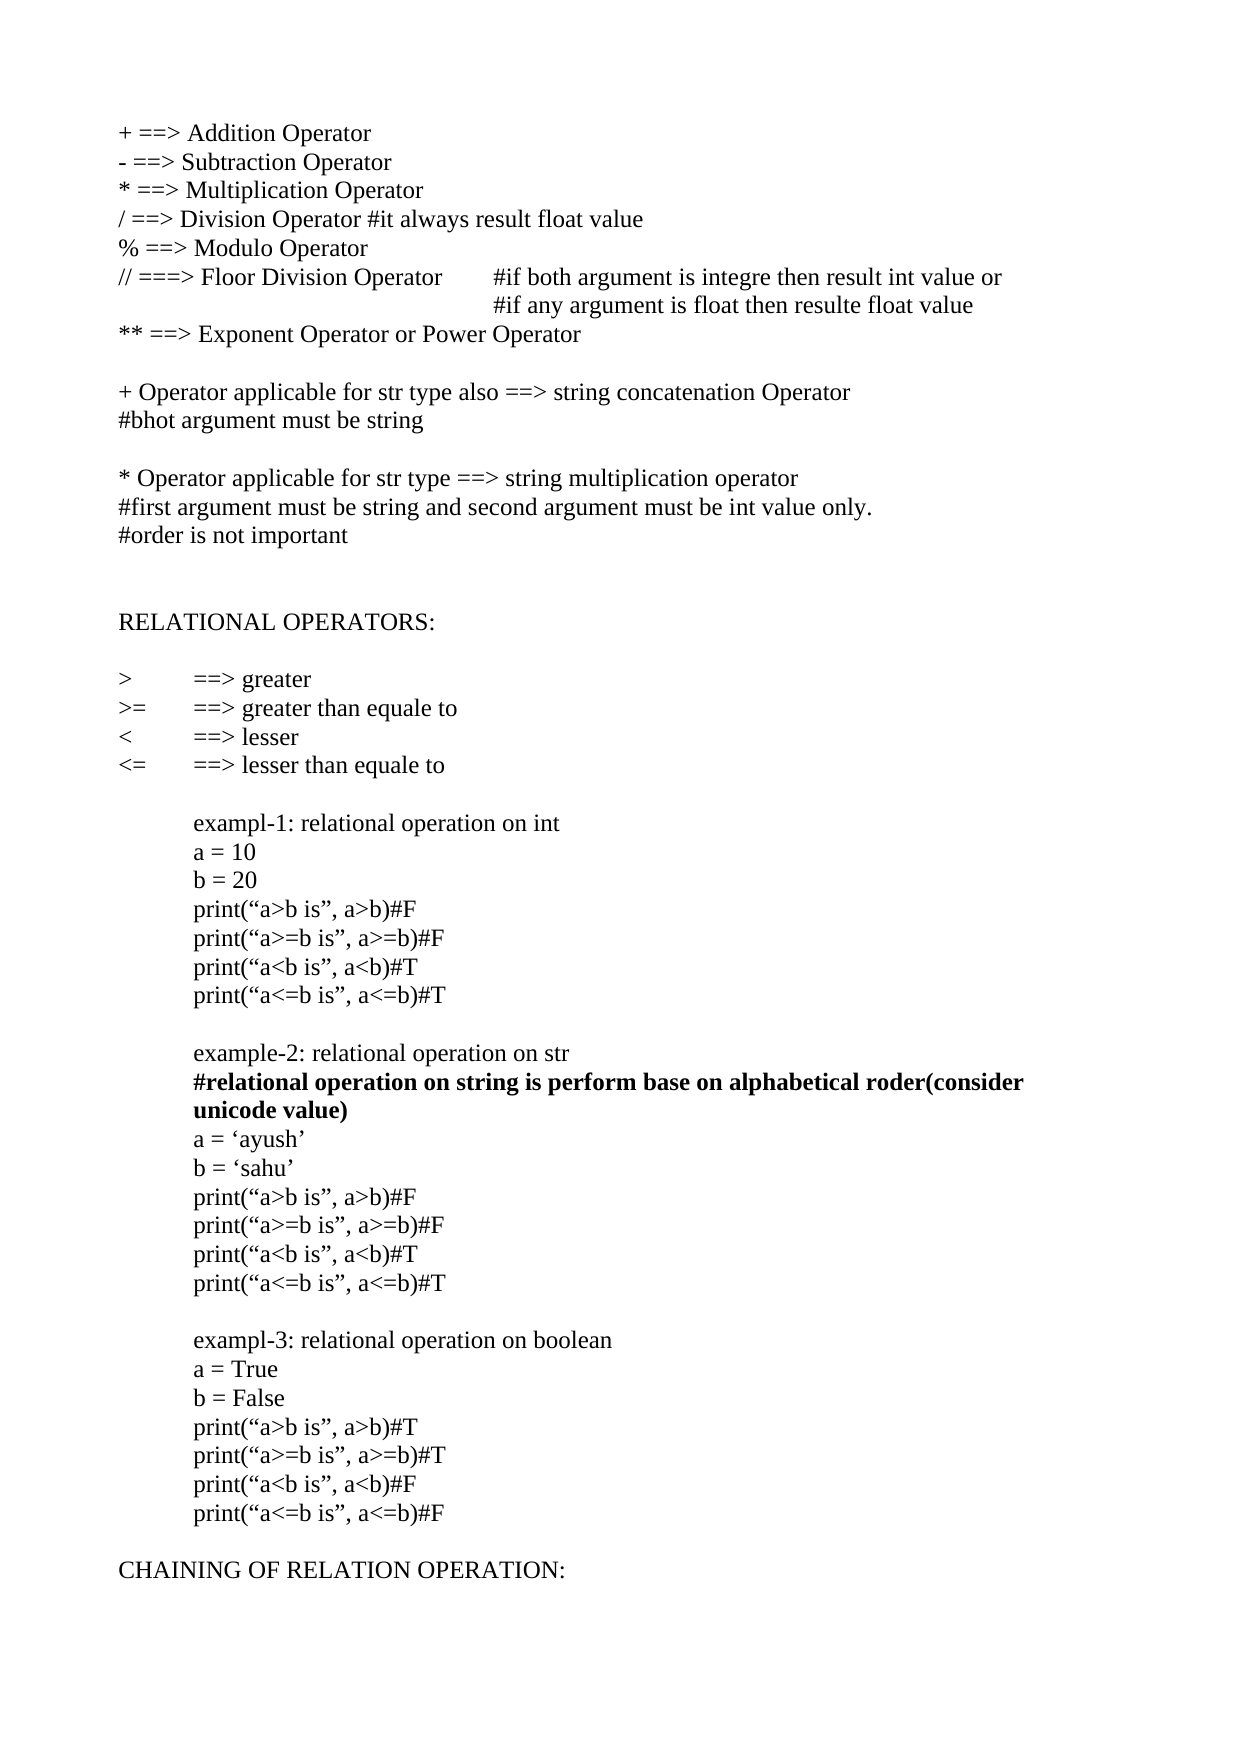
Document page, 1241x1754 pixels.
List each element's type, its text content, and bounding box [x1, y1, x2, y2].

text RELATIONAL OPERATORS: [118, 607, 1122, 636]
text print(“a>b is”, a>b)#T [118, 1412, 1122, 1441]
text print(“a<=b is”, a<=b)#F [118, 1498, 1122, 1527]
text ** ==> Exponent Operator or Power Operator [118, 319, 1122, 348]
text a = 10 [118, 837, 1122, 866]
text print(“a>b is”, a>b)#F [118, 894, 1122, 923]
text - ==> Subtraction Operator [118, 147, 1122, 176]
text #bhot argument must be string [118, 406, 1122, 434]
text print(“a>b is”, a>b)#F [118, 1182, 1122, 1211]
text > ==> greater [118, 664, 1122, 693]
text example-2: relational operation on str [118, 1038, 1122, 1067]
text print(“a>=b is”, a>=b)#T [118, 1441, 1122, 1469]
text b = False [118, 1383, 1122, 1412]
text a = True [118, 1354, 1122, 1383]
text a = ‘ayush’ [118, 1124, 1122, 1153]
text + Operator applicable for str type also ==> string concatenation Operator [118, 377, 1122, 406]
text print(“a<b is”, a<b)#T [118, 952, 1122, 981]
text print(“a<=b is”, a<=b)#T [118, 1268, 1122, 1297]
text print(“a>=b is”, a>=b)#F [118, 1211, 1122, 1239]
text b = 20 [118, 866, 1122, 894]
text // ===> Floor Division Operator #if both argument is integre then result int value or [118, 262, 1122, 291]
text * ==> Multiplication Operator [118, 176, 1122, 204]
text % ==> Modulo Operator [118, 233, 1122, 262]
text * Operator applicable for str type ==> string multiplication operator [118, 463, 1122, 492]
text #first argument must be string and second argument must be int value only. [118, 492, 1122, 521]
text print(“a<=b is”, a<=b)#T [118, 981, 1122, 1009]
text + ==> Addition Operator [118, 118, 1122, 147]
text >= ==> greater than equale to [118, 693, 1122, 722]
text exampl-1: relational operation on int [118, 808, 1122, 837]
text print(“a>=b is”, a>=b)#F [118, 923, 1122, 952]
text exampl-3: relational operation on boolean [118, 1326, 1122, 1354]
text / ==> Division Operator #it always result float value [118, 204, 1122, 233]
text <= ==> lesser than equale to [118, 751, 1122, 779]
text print(“a<b is”, a<b)#F [118, 1469, 1122, 1498]
text CHAINING OF RELATION OPERATION: [118, 1556, 1122, 1584]
text #if any argument is float then resulte float value [118, 291, 1122, 319]
text #relational operation on string is perform base on alphabetical roder(consider unicode value) [118, 1067, 1122, 1124]
text < ==> lesser [118, 722, 1122, 751]
text #order is not important [118, 521, 1122, 549]
text print(“a<b is”, a<b)#T [118, 1239, 1122, 1268]
text b = ‘sahu’ [118, 1153, 1122, 1182]
